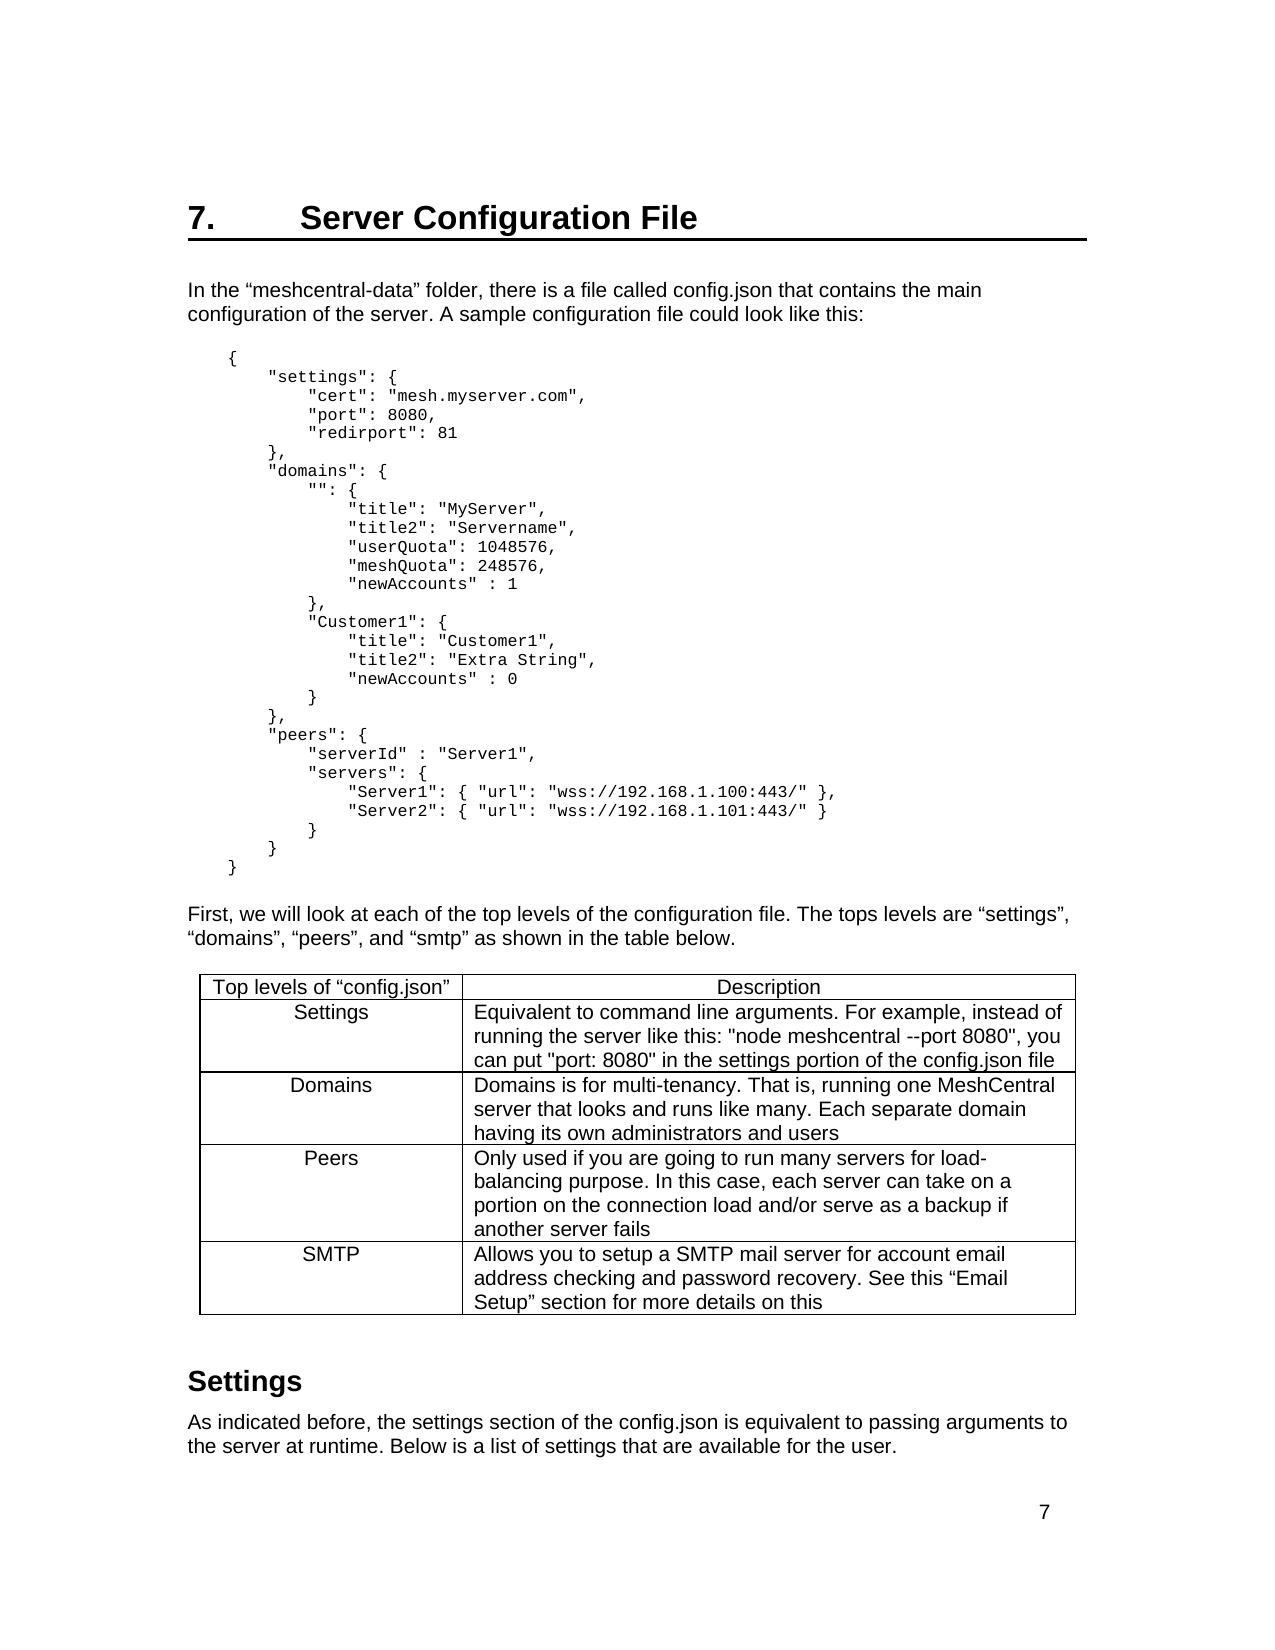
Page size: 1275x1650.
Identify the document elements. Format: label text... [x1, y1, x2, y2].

text "title": "Customer1", [187, 632, 1087, 651]
text "settings": { [187, 368, 1087, 387]
table_cell Only used if you are going to run many servers for load-balancing purpose. In this case, each server can take on a portion on the connection load and/or serve as a backup if another server fails [463, 1145, 1075, 1241]
text "title": "MyServer", [187, 501, 1087, 519]
text } [187, 821, 1087, 840]
text First, we will look at each of the top levels of the configuration file. The tops levels are “settings”, “domains”, “peers”, and “smtp” as shown in the table below. [187, 902, 1087, 949]
text }, [187, 595, 1087, 614]
table_cell Allows you to setup a SMTP mail server for account email address checking and password recovery. See this “Email Setup” section for more details on this [463, 1242, 1075, 1314]
table_header Top levels of “config.json” [201, 975, 462, 998]
text "port": 8080, [187, 406, 1087, 425]
text }, [187, 708, 1087, 727]
text } [187, 840, 1087, 859]
text "servers": { [187, 764, 1087, 783]
text "Server2": { "url": "wss://192.168.1.101:443/" } [187, 802, 1087, 821]
table_header Description [463, 975, 1075, 998]
table_cell Domains [201, 1073, 462, 1144]
text "domains": { [187, 463, 1087, 482]
text }, [187, 444, 1087, 463]
table_cell SMTP [201, 1242, 462, 1314]
table_cell Domains is for multi-tenancy. That is, running one MeshCentral server that looks and runs like many. Each separate domain having its own administrators and users [463, 1073, 1075, 1144]
table_cell Peers [201, 1145, 462, 1241]
text "Server1": { "url": "wss://192.168.1.100:443/" }, [187, 783, 1087, 802]
text } [187, 689, 1087, 708]
subtitle Settings [187, 1364, 1087, 1398]
text "serverId" : "Server1", [187, 746, 1087, 764]
text "newAccounts" : 1 [187, 576, 1087, 595]
text "meshQuota": 248576, [187, 557, 1087, 576]
text { [187, 350, 1087, 368]
table_cell Equivalent to command line arguments. For example, instead of running the server like this: "node meshcentral --port 8080", you can put "port: 8080" in the settings portion of the config.json file [463, 1000, 1075, 1071]
text "Customer1": { [187, 614, 1087, 632]
text "": { [187, 482, 1087, 501]
text } [187, 859, 1087, 878]
text As indicated before, the settings section of the config.json is equivalent to passing arguments to the server at runtime. Below is a list of settings that are available for the user. [187, 1410, 1087, 1458]
table_cell Settings [201, 1000, 462, 1071]
text "title2": "Extra String", [187, 651, 1087, 670]
text "redirport": 81 [187, 425, 1087, 444]
text "peers": { [187, 727, 1087, 746]
subtitle Server Configuration File [187, 198, 1087, 241]
text "newAccounts" : 0 [187, 670, 1087, 689]
text "cert": "mesh.myserver.com", [187, 387, 1087, 406]
text "title2": "Servername", [187, 519, 1087, 538]
text In the “meshcentral-data” folder, there is a file called config.json that contains the main configuration of the server. A sample configuration file could look like this: [187, 278, 1087, 326]
text "userQuota": 1048576, [187, 538, 1087, 557]
